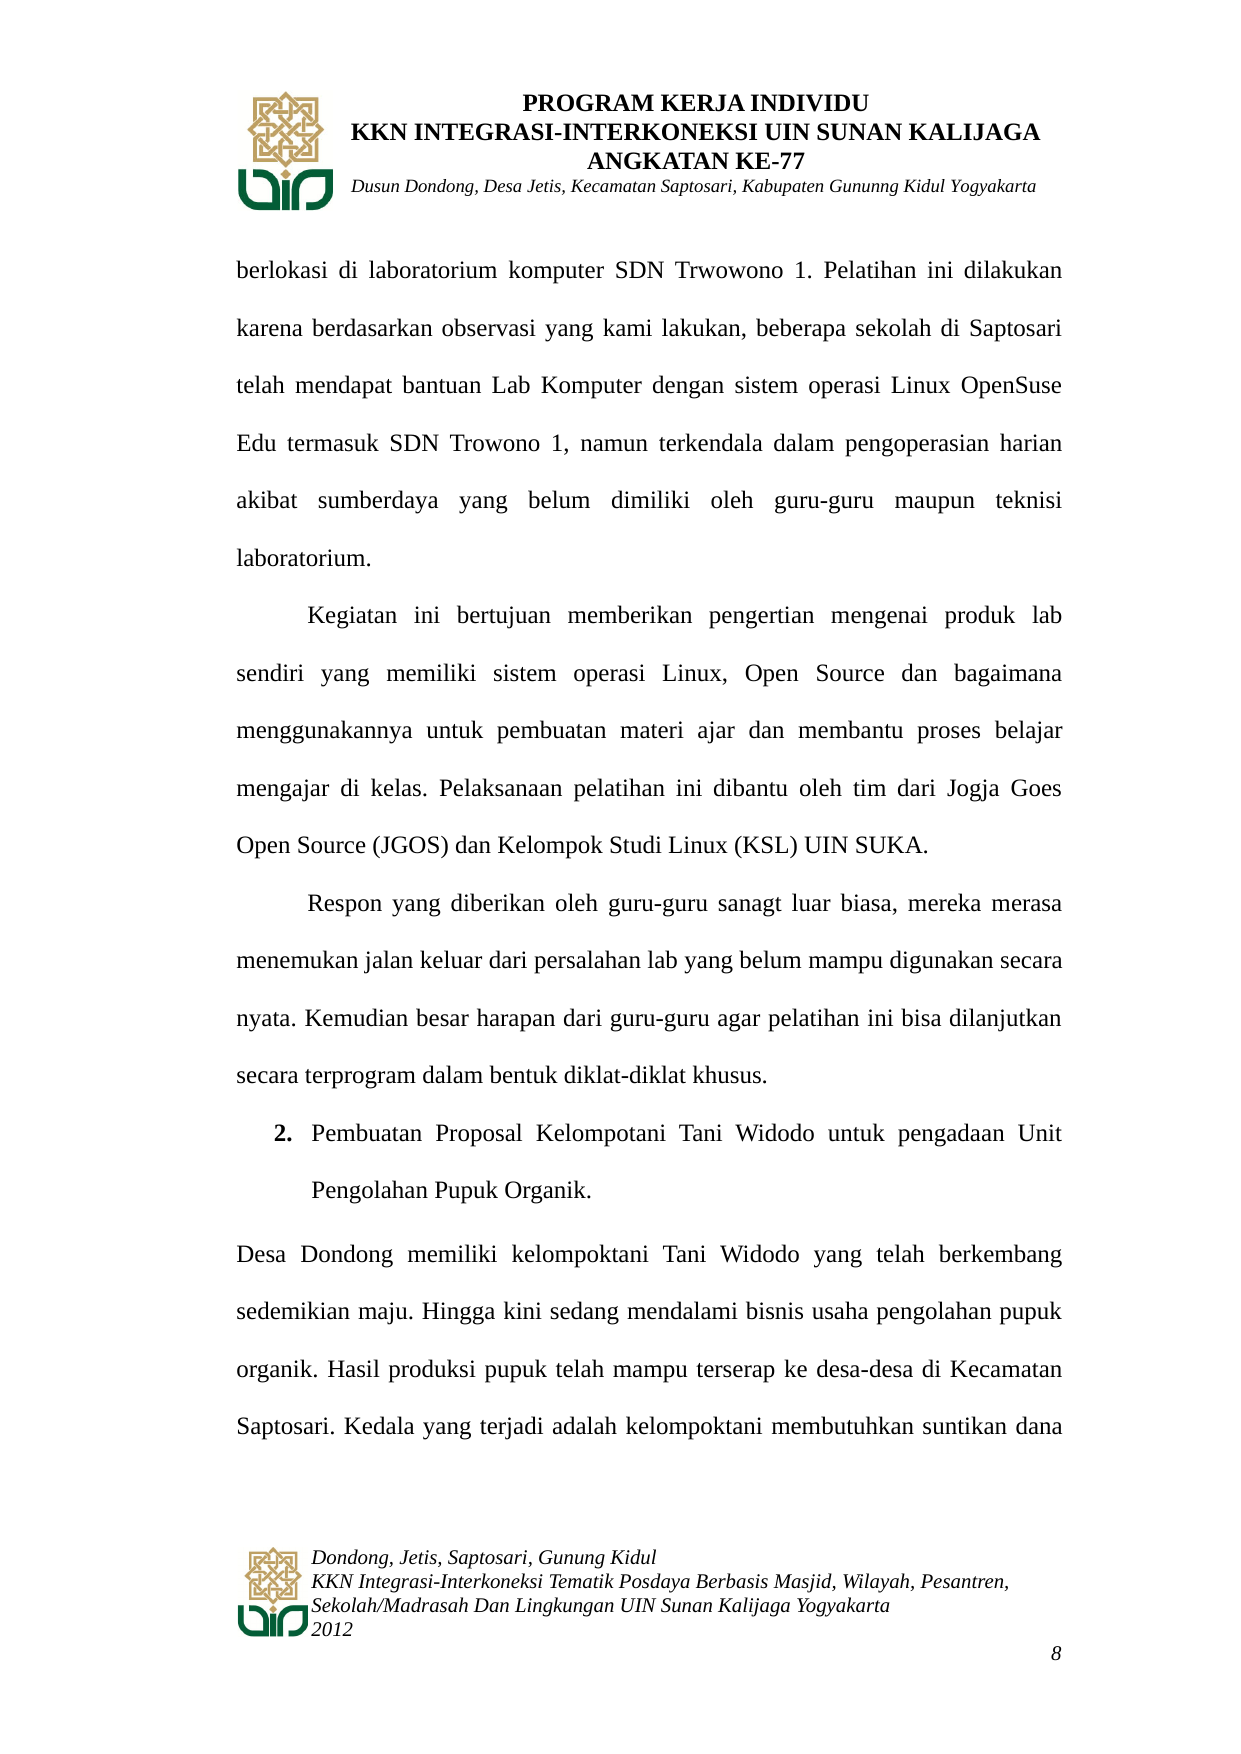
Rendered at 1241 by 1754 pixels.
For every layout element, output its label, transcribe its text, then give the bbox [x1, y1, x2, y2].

text berlokasi di laboratorium komputer SDN Trwowono 1. Pelatihan ini dilakukan karena berdasarkan observasi yang kami lakukan, beberapa sekolah di Saptosari telah mendapat bantuan Lab Komputer dengan sistem operasi Linux OpenSuse Edu termasuk SDN Trowono 1, namun terkendala dalam pengoperasian harian akibat sumberdaya yang belum dimiliki oleh guru-guru maupun teknisi laboratorium. [236, 255, 1063, 572]
picture [237, 90, 334, 211]
picture [237, 1547, 308, 1637]
list Pembuatan Proposal Kelompotani Tani Widodo untuk pengadaan Unit Pengolahan Pupuk Organik. [274, 1118, 1063, 1204]
list Desa Dondong memiliki kelompoktani Tani Widodo yang telah berkembang sedemikian maju. Hingga kini sedang mendalami bisnis usaha pengolahan pupuk organik. Hasil produksi pupuk telah mampu terserap ke desa-desa di Kecamatan Saptosari. Kedala yang terjadi adalah kelompoktani membutuhkan suntikan dana [236, 1239, 1063, 1440]
text Respon yang diberikan oleh guru-guru sanagt luar biasa, mereka merasa menemukan jalan keluar dari persalahan lab yang belum mampu digunakan secara nyata. Kemudian besar harapan dari guru-guru agar pelatihan ini bisa dilanjutkan secara terprogram dalam bentuk diklat-diklat khusus. [236, 888, 1063, 1089]
text Kegiatan ini bertujuan memberikan pengertian mengenai produk lab sendiri yang memiliki sistem operasi Linux, Open Source dan bagaimana menggunakannya untuk pembuatan materi ajar dan membantu proses belajar mengajar di kelas. Pelaksanaan pelatihan ini dibantu oleh tim dari Jogja Goes Open Source (JGOS) dan Kelompok Studi Linux (KSL) UIN SUKA. [236, 600, 1063, 859]
